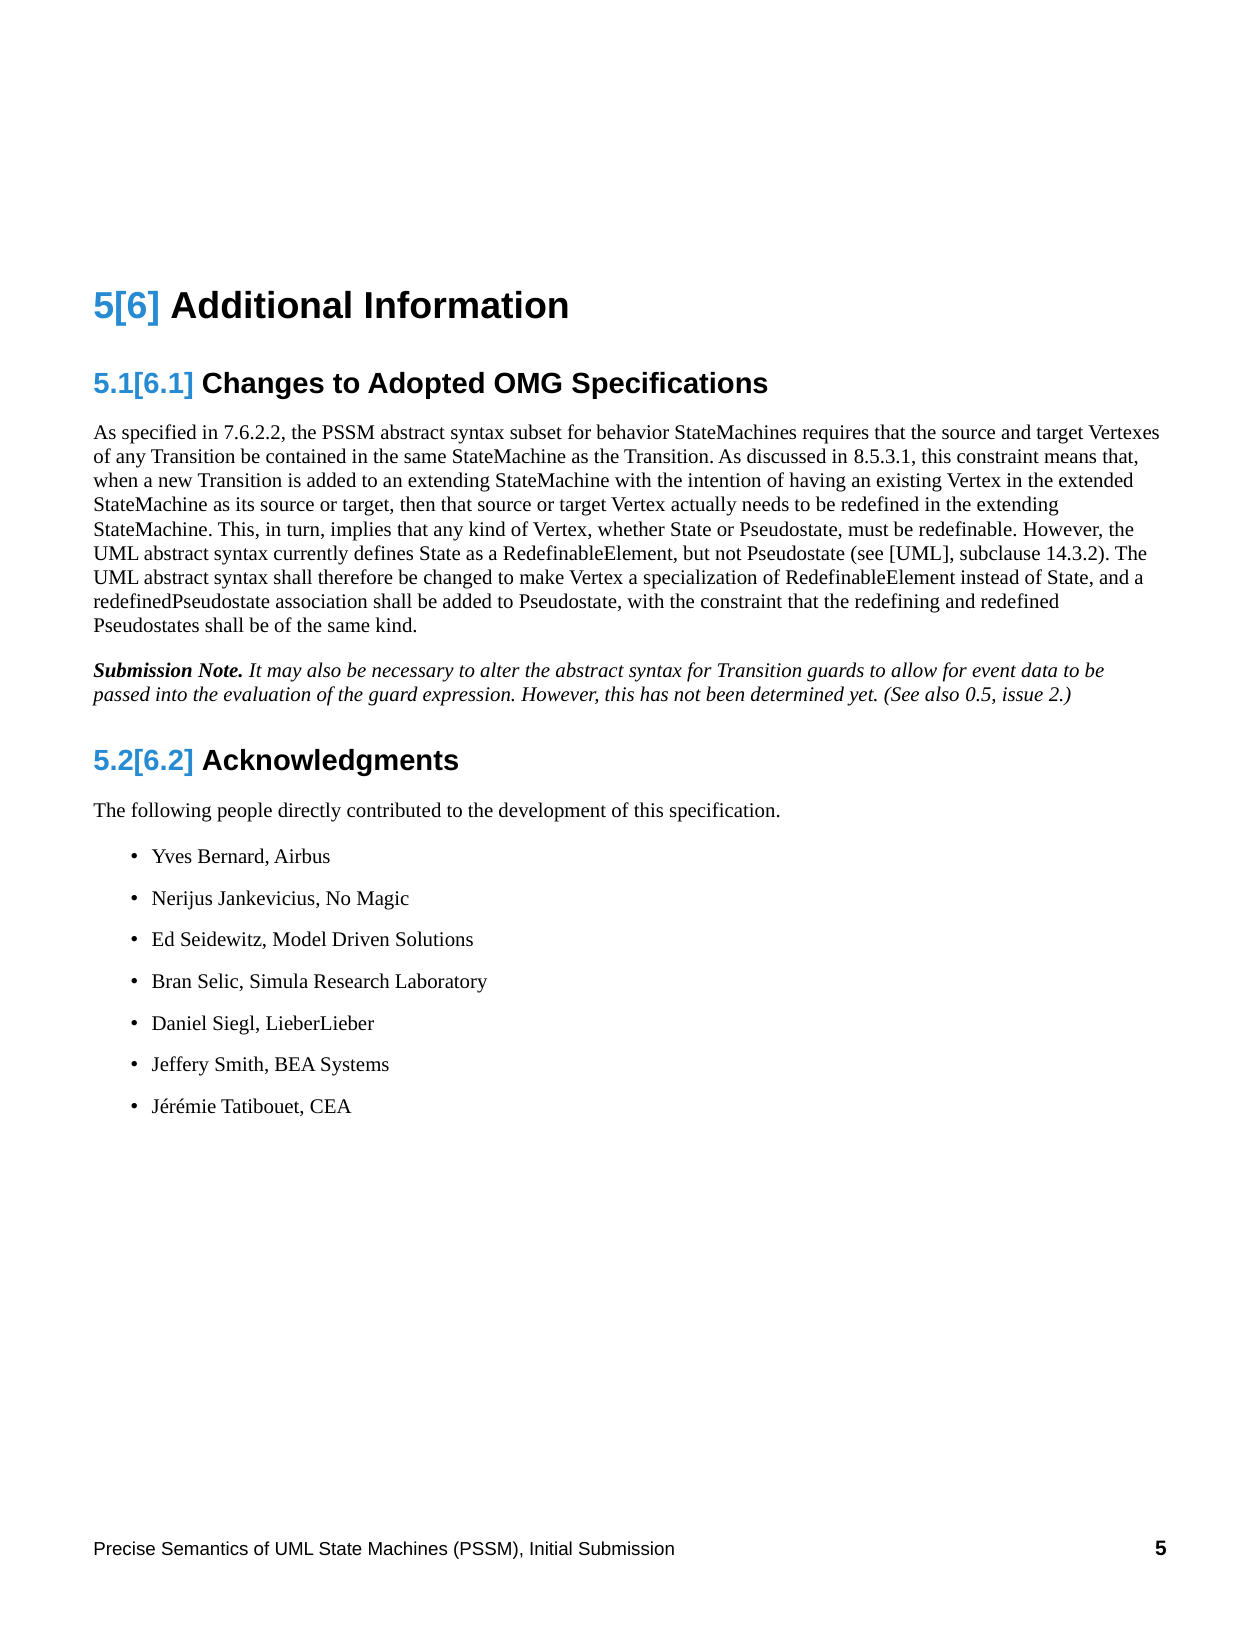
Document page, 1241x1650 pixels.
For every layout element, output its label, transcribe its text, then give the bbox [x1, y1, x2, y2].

list Yves Bernard, Airbus [131, 843, 1164, 868]
list Jérémie Tatibouet, CEA [131, 1093, 1164, 1118]
list Nerijus Jankevicius, No Magic [131, 884, 1164, 909]
text As specified in 7.6.2.2, the PSSM abstract syntax subset for behavior StateMachines requires that the source and target Vertexes of any Transition be contained in the same StateMachine as the Transition. As discussed in 8.5.3.1, this constraint means that, when a new Transition is added to an extending StateMachine with the intention of having an existing Vertex in the extended StateMachine as its source or target, then that source or target Vertex actually needs to be redefined in the extending StateMachine. This, in turn, implies that any kind of Vertex, whether State or Pseudostate, must be redefinable. However, the UML abstract syntax currently defines State as a RedefinableElement, but not Pseudostate (see [UML], subclause 14.3.2). The UML abstract syntax shall therefore be changed to make Vertex a specialization of RedefinableElement instead of State, and a redefinedPseudostate association shall be added to Pseudostate, with the constraint that the redefining and redefined Pseudostates shall be of the same kind. [93, 420, 1164, 637]
list Ed Seidewitz, Model Driven Solutions [131, 926, 1164, 951]
text Submission Note. It may also be necessary to alter the abstract syntax for Transition guards to allow for event data to be passed into the evaluation of the guard expression. However, this has not been determined yet. (See also 0.5, issue 2.) [93, 658, 1164, 706]
text The following people directly contributed to the development of this specification. [93, 798, 1164, 822]
list Daniel Siegl, LieberLieber [131, 1009, 1164, 1034]
list Jeffery Smith, BEA Systems [131, 1051, 1164, 1076]
list Bran Selic, Simula Research Laboratory [131, 968, 1164, 993]
subtitle Additional Information [93, 283, 1164, 326]
subtitle Acknowledgments [93, 741, 1164, 777]
subtitle Changes to Adopted OMG Specifications [93, 364, 1164, 399]
